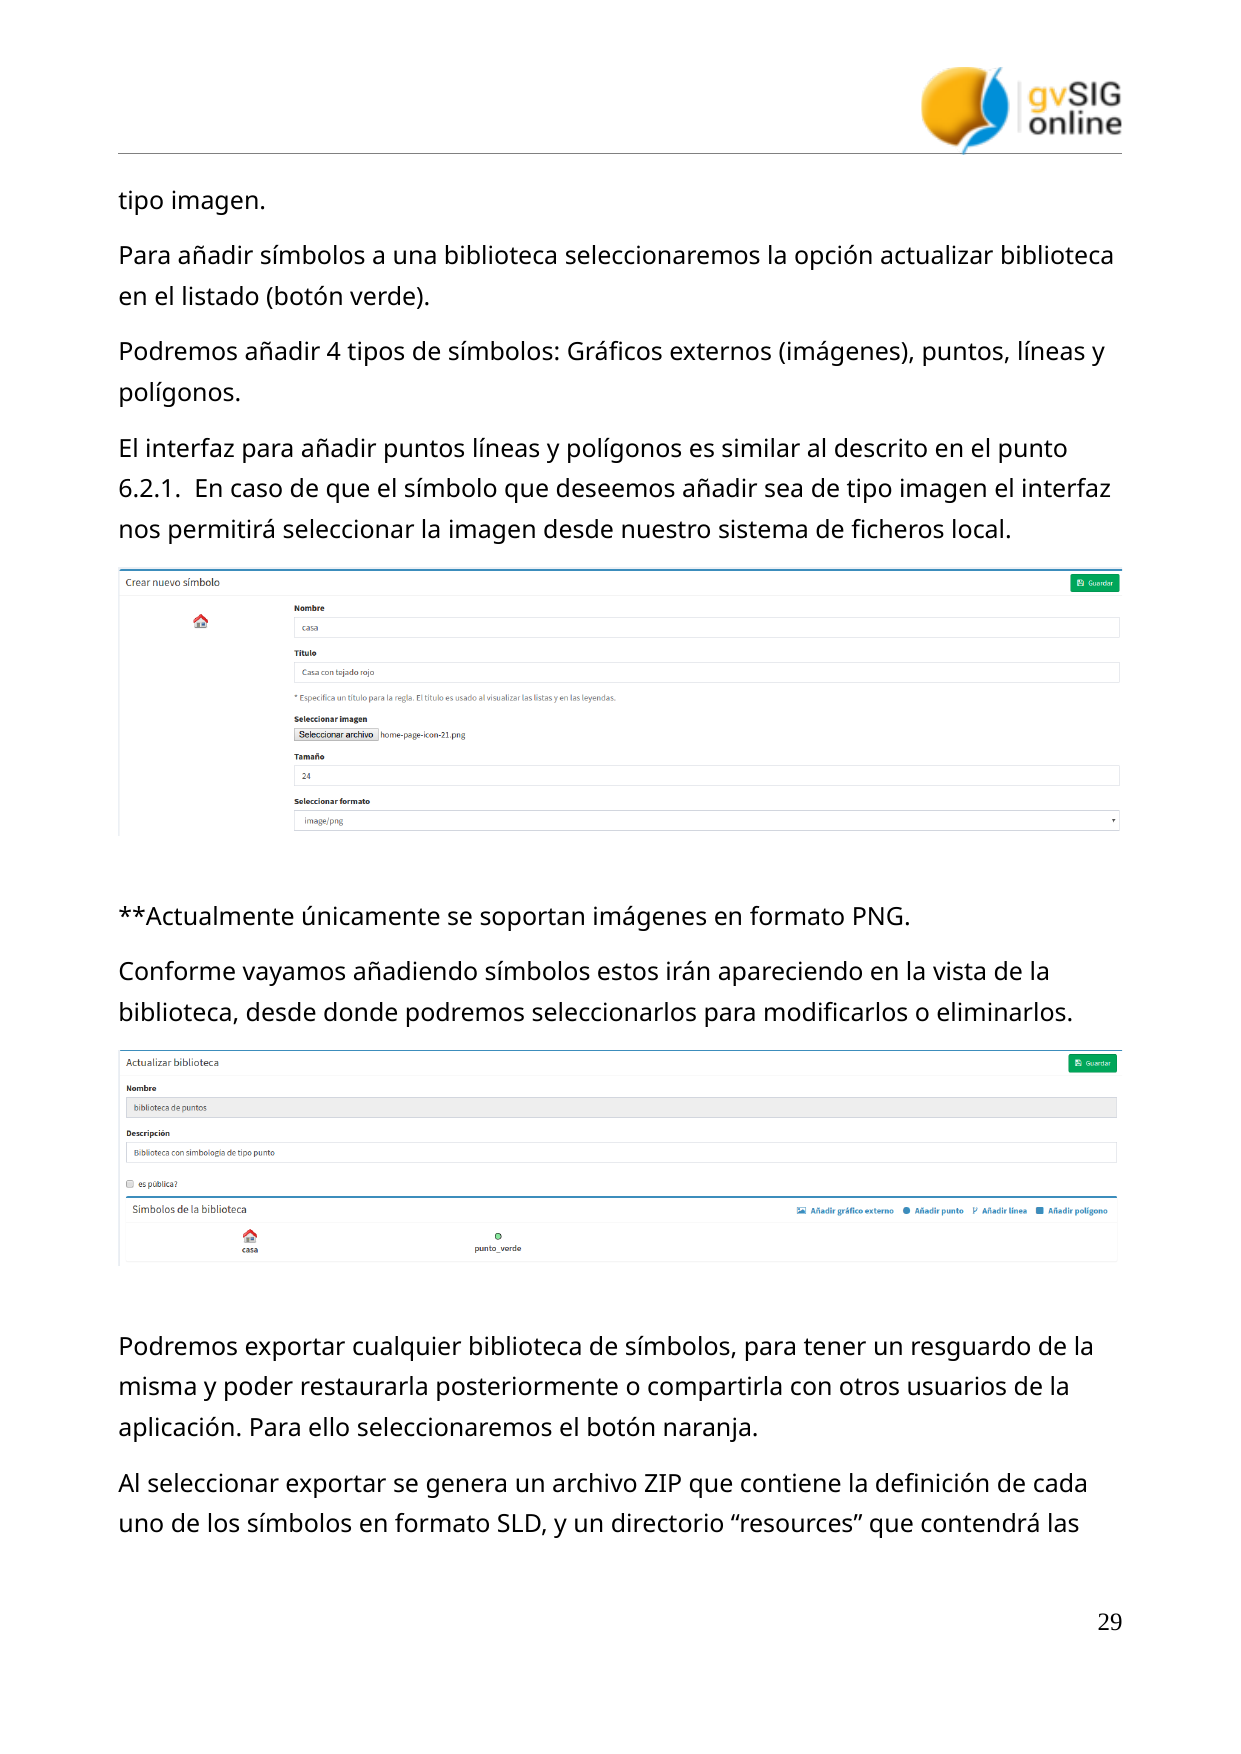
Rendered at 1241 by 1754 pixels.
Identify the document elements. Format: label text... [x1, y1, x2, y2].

text Podremos añadir 4 tipos de símbolos: Gráficos externos (imágenes), puntos, líneas y polígonos. [118, 334, 1122, 409]
picture [118, 1050, 1123, 1266]
text Para añadir símbolos a una biblioteca seleccionaremos la opción actualizar biblioteca en el listado (botón verde). [118, 238, 1122, 313]
text tipo imagen. [118, 182, 1122, 216]
text Podremos exportar cualquier biblioteca de símbolos, para tener un resguardo de la misma y poder restaurarla posteriormente o compartirla con otros usuarios de la aplicación. Para ello seleccionaremos el botón naranja. [118, 1328, 1122, 1444]
picture [921, 67, 1122, 155]
text Conforme vayamos añadiendo símbolos estos irán apareciendo en la vista de la biblioteca, desde donde podremos seleccionarlos para modificarlos o eliminarlos. [118, 954, 1122, 1028]
text Al seleccionar exportar se genera un archivo ZIP que contiene la definición de cada uno de los símbolos en formato SLD, y un directorio “resources” que contendrá las [118, 1465, 1122, 1540]
text **Actualmente únicamente se soportan imágenes en formato PNG. [118, 898, 1122, 932]
text El interfaz para añadir puntos líneas y polígonos es similar al descrito en el punto 6.2.1. En caso de que el símbolo que deseemos añadir sea de tipo imagen el interfaz nos permitirá seleccionar la imagen desde nuestro sistema de ficheros local. [118, 430, 1122, 546]
picture [118, 567, 1123, 836]
